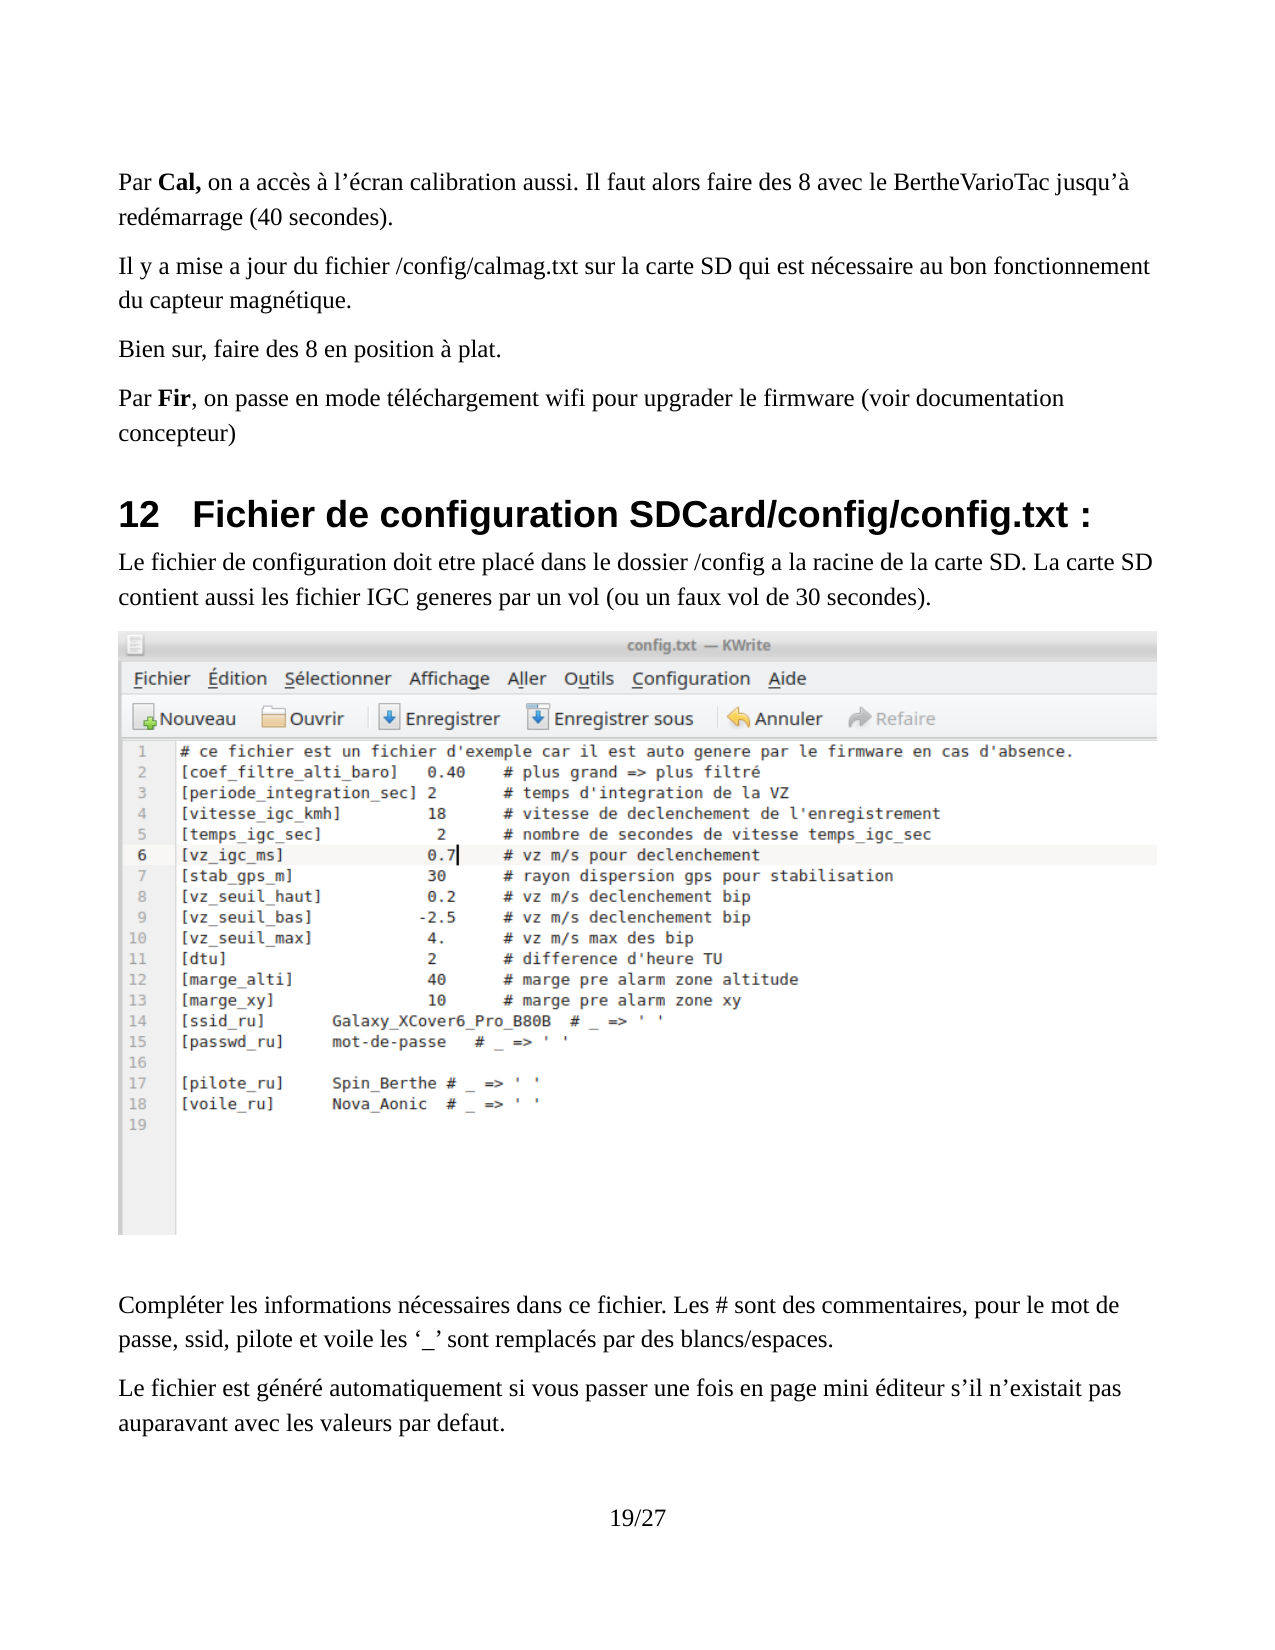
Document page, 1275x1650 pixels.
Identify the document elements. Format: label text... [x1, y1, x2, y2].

text Il y a mise a jour du fichier /config/calmag.txt sur la carte SD qui est nécessaire au bon fonctionnement du capteur magnétique. [118, 251, 1157, 314]
text Bien sur, faire des 8 en position à plat. [118, 334, 1157, 363]
text Compléter les informations nécessaires dans ce fichier. Les # sont des commentaires, pour le mot de passe, ssid, pilote et voile les ‘_’ sont remplacés par des blancs/espaces. [118, 1290, 1157, 1353]
subtitle Fichier de configuration SDCard/config/config.txt : [118, 492, 1157, 535]
text Par Fir, on passe en mode téléchargement wifi pour upgrader le firmware (voir documentation concepteur) [118, 383, 1157, 447]
text Par Cal, on a accès à l’écran calibration aussi. Il faut alors faire des 8 avec le BertheVarioTac jusqu’à redémarrage (40 secondes). [118, 167, 1157, 230]
text Le fichier est généré automatiquement si vous passer une fois en page mini éditeur s’il n’existait pas auparavant avec les valeurs par defaut. [118, 1373, 1157, 1437]
picture [118, 631, 1157, 1235]
text Le fichier de configuration doit etre placé dans le dossier /config a la racine de la carte SD. La carte SD contient aussi les fichier IGC generes par un vol (ou un faux vol de 30 secondes). [118, 547, 1157, 611]
